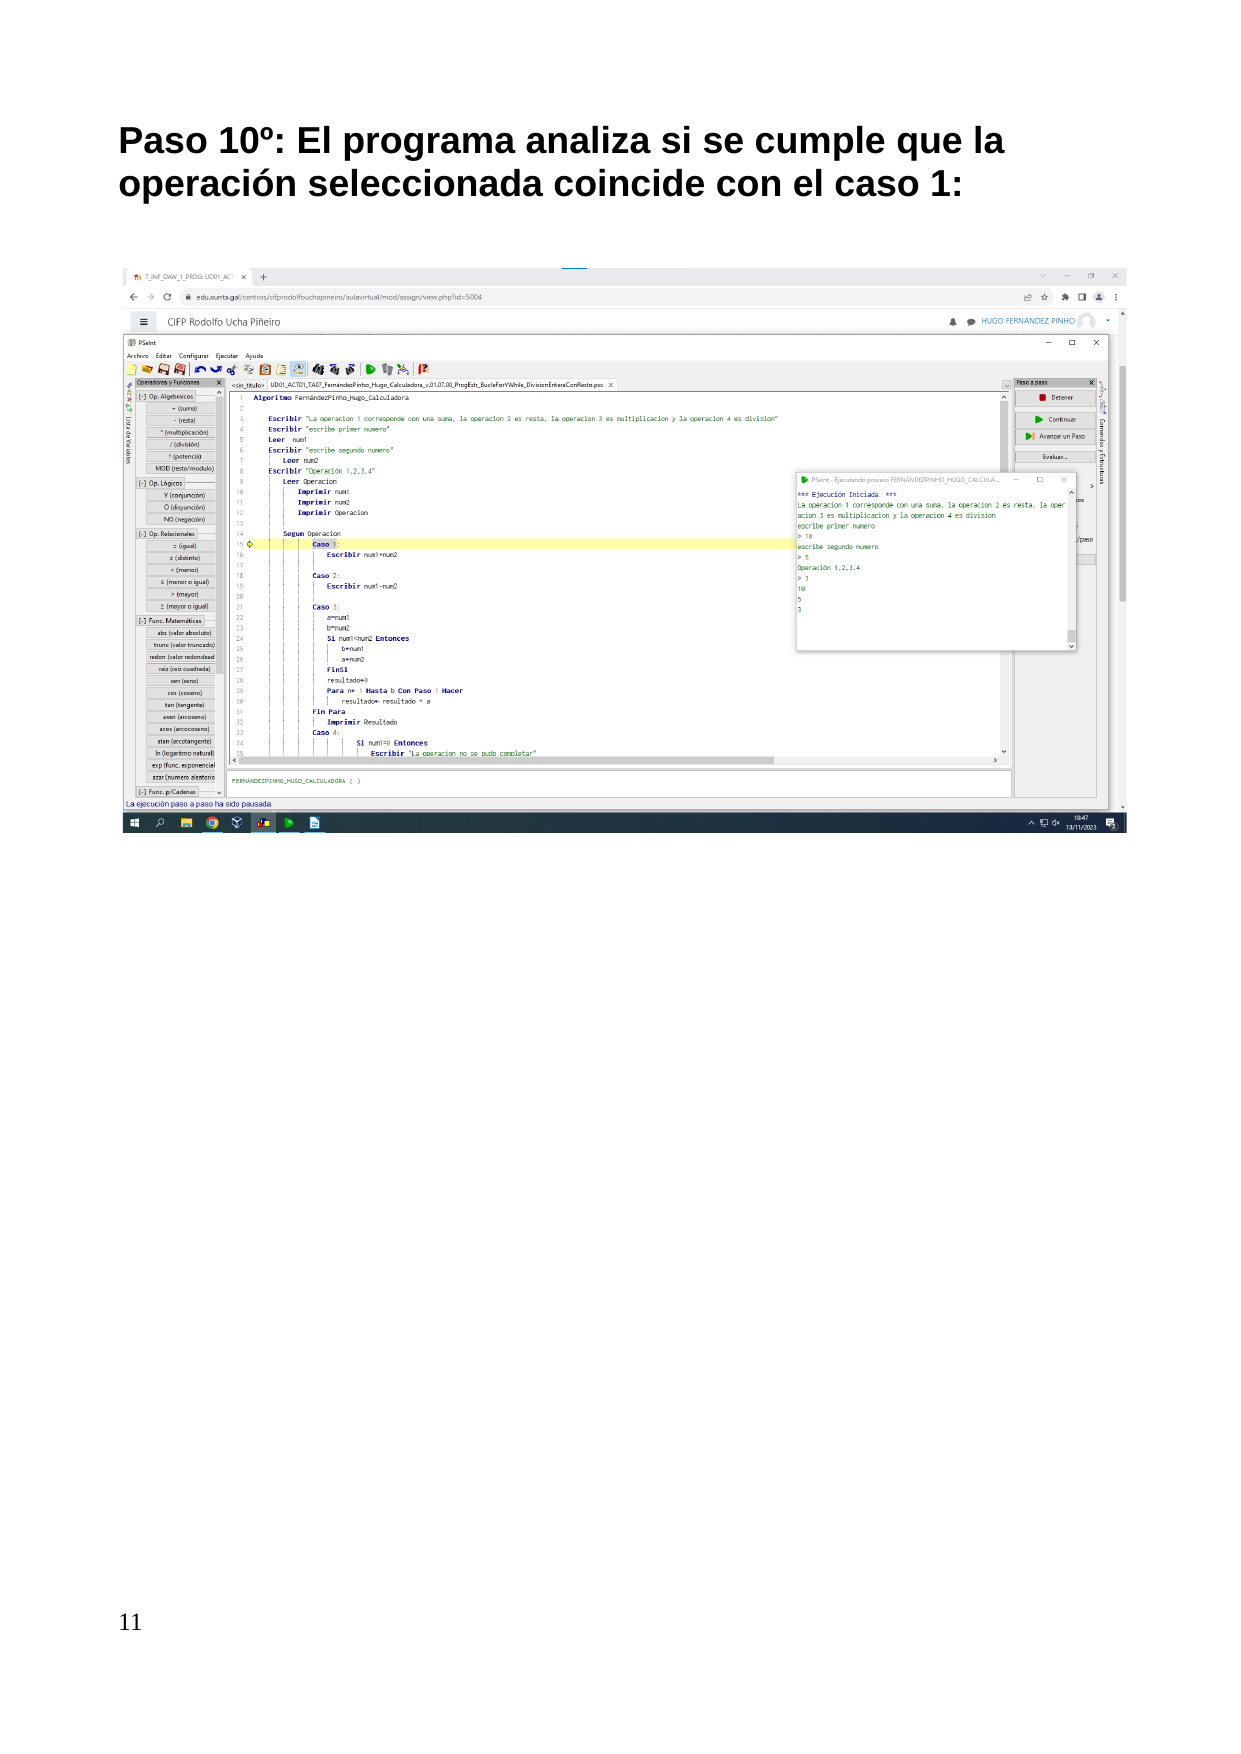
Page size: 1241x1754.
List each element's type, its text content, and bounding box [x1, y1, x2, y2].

subtitle Paso 10º: El programa analiza si se cumple que la operación seleccionada coincide con el caso 1: [118, 118, 1122, 876]
picture [122, 268, 1127, 833]
